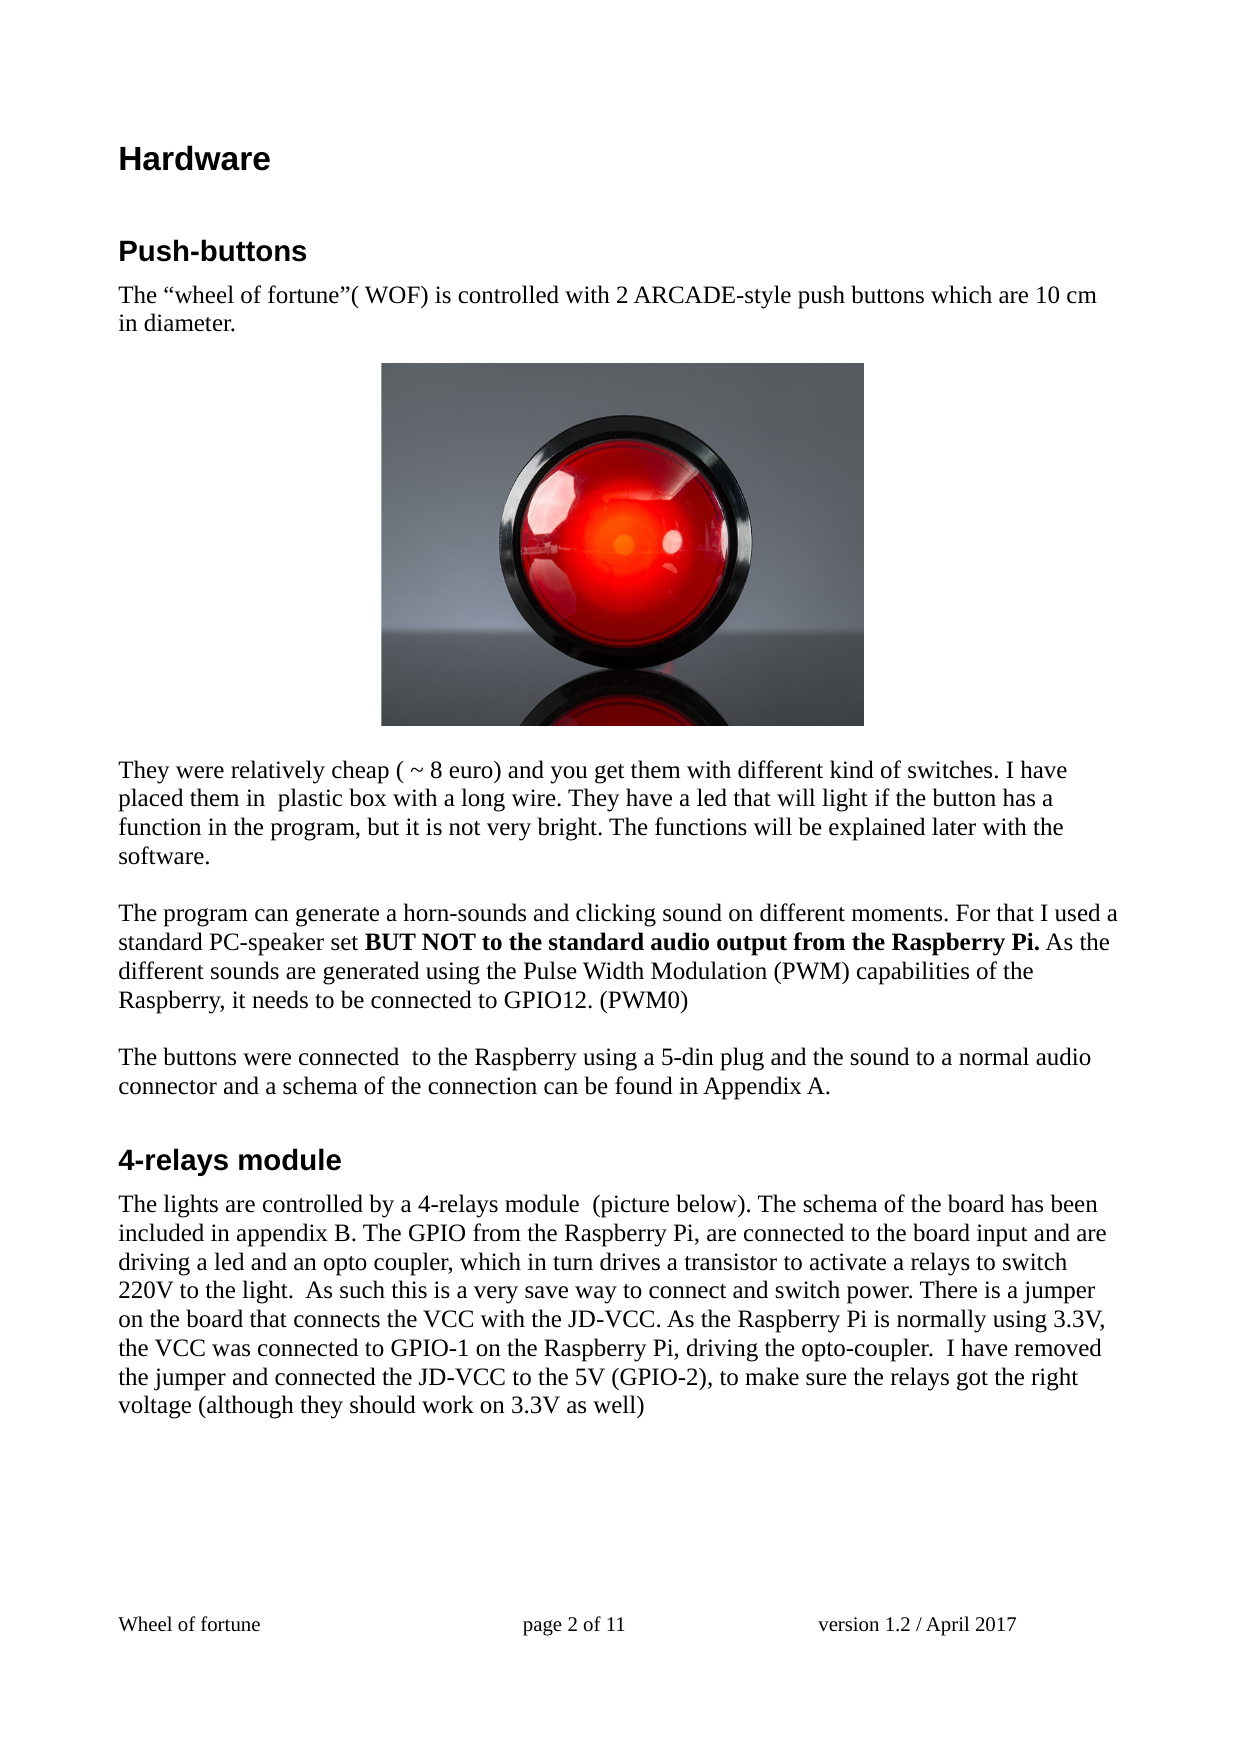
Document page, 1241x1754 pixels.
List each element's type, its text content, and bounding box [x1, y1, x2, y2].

picture [381, 363, 864, 726]
text The lights are controlled by a 4-relays module (picture below). The schema of the board has been included in appendix B. The GPIO from the Raspberry Pi, are connected to the board input and are driving a led and an opto coupler, which in turn drives a transistor to activate a relays to switch 220V to the light. As such this is a very save way to connect and switch power. There is a jumper on the board that connects the VCC with the JD-VCC. As the Raspberry Pi is normally using 3.3V, the VCC was connected to GPIO-1 on the Raspberry Pi, driving the opto-coupler. I have removed the jumper and connected the JD-VCC to the 5V (GPIO-2), to make sure the relays got the right voltage (although they should work on 3.3V as well) [118, 1189, 1122, 1419]
text The buttons were connected to the Raspberry using a 5-din plug and the sound to a normal audio connector and a schema of the connection can be found in Appendix A. [118, 1042, 1122, 1100]
text They were relatively cheap ( ~ 8 euro) and you get them with different kind of switches. I have placed them in plastic box with a long wire. They have a led that will light if the button has a function in the program, but it is not very bright. The functions will be explained later with the software. [118, 755, 1122, 870]
text The program can generate a horn-sounds and clicking sound on different moments. For that I used a standard PC-speaker set BUT NOT to the standard audio output from the Raspberry Pi. As the different sounds are generated using the Pulse Width Modulation (PWM) capabilities of the Raspberry, it needs to be connected to GPIO12. (PWM0) [118, 898, 1122, 1013]
subtitle Hardware [118, 139, 1122, 178]
text The “wheel of fortune”( WOF) is controlled with 2 ARCADE-style push buttons which are 10 cm in diameter. [118, 280, 1122, 337]
subtitle Push-buttons [118, 233, 1122, 267]
subtitle 4-relays module [118, 1143, 1122, 1177]
